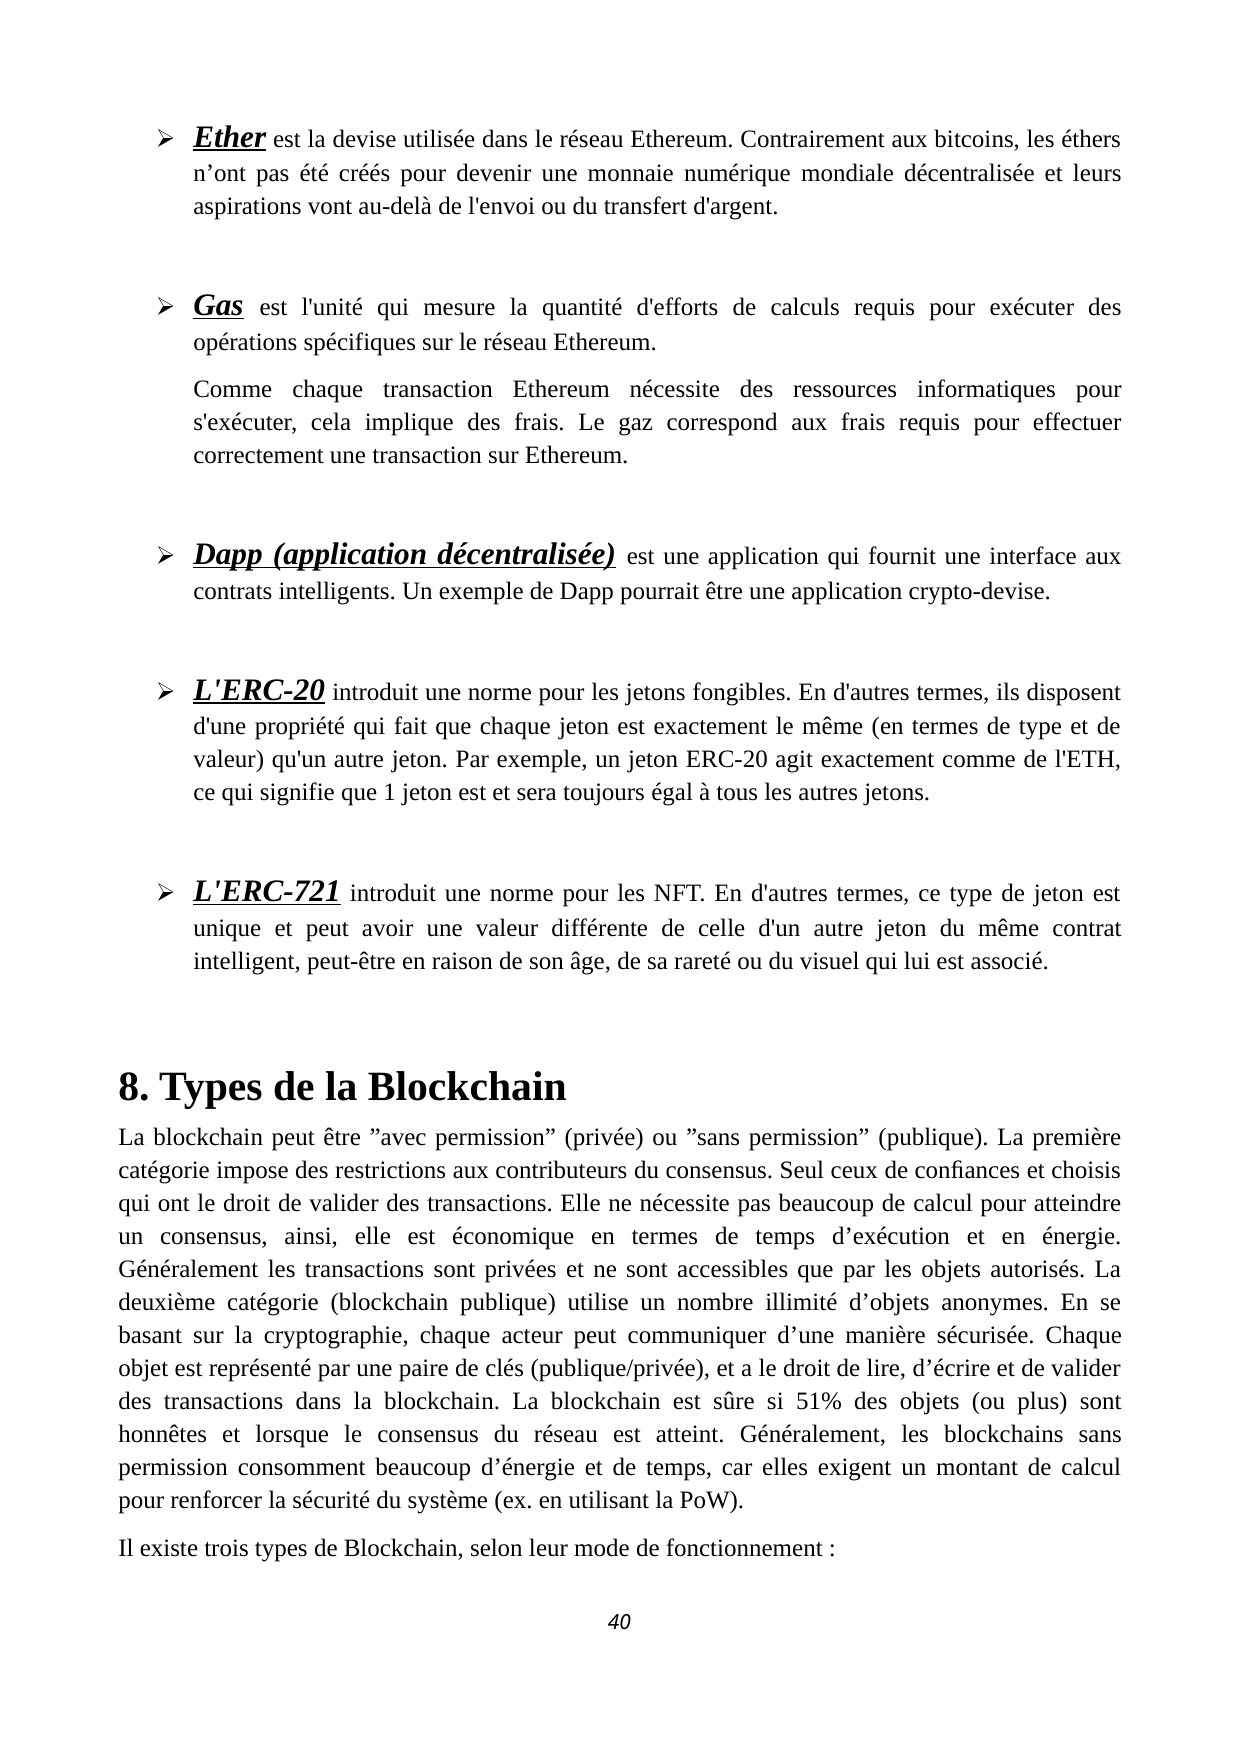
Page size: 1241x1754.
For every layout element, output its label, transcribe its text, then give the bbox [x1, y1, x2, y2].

list Comme chaque transaction Ethereum nécessite des ressources informatiques pour s'exécuter, cela implique des frais. Le gaz correspond aux frais requis pour effectuer correctement une transaction sur Ethereum. [156, 374, 1122, 469]
text La blockchain peut être ”avec permission” (privée) ou ”sans permission” (publique). La première catégorie impose des restrictions aux contributeurs du consensus. Seul ceux de conﬁances et choisis qui ont le droit de valider des transactions. Elle ne nécessite pas beaucoup de calcul pour atteindre un consensus, ainsi, elle est économique en termes de temps d’exécution et en énergie. Généralement les transactions sont privées et ne sont accessibles que par les objets autorisés. La deuxième catégorie (blockchain publique) utilise un nombre illimité d’objets anonymes. En se basant sur la cryptographie, chaque acteur peut communiquer d’une manière sécurisée. Chaque objet est représenté par une paire de clés (publique/privée), et a le droit de lire, d’écrire et de valider des transactions dans la blockchain. La blockchain est sûre si 51% des objets (ou plus) sont honnêtes et lorsque le consensus du réseau est atteint. Généralement, les blockchains sans permission consomment beaucoup d’énergie et de temps, car elles exigent un montant de calcul pour renforcer la sécurité du système (ex. en utilisant la PoW). [118, 1122, 1122, 1514]
list Ether est la devise utilisée dans le réseau Ethereum. Contrairement aux bitcoins, les éthers n’ont pas été créés pour devenir une monnaie numérique mondiale décentralisée et leurs aspirations vont au-delà de l'envoi ou du transfert d'argent. [156, 118, 1122, 220]
list L'ERC-721 introduit une norme pour les NFT. En d'autres termes, ce type de jeton est unique et peut avoir une valeur différente de celle d'un autre jeton du même contrat intelligent, peut-être en raison de son âge, de sa rareté ou du visuel qui lui est associé. [156, 872, 1122, 974]
subtitle 8. Types de la Blockchain [118, 1062, 1122, 1110]
list Dapp (application décentralisée) est une application qui fournit une interface aux contrats intelligents. Un exemple de Dapp pourrait être une application crypto-devise. [156, 536, 1122, 604]
list Gas est l'unité qui mesure la quantité d'efforts de calculs requis pour exécuter des opérations spécifiques sur le réseau Ethereum. [156, 287, 1122, 356]
text Il existe trois types de Blockchain, selon leur mode de fonctionnement : [118, 1533, 1122, 1562]
list L'ERC-20 introduit une norme pour les jetons fongibles. En d'autres termes, ils disposent d'une propriété qui fait que chaque jeton est exactement le même (en termes de type et de valeur) qu'un autre jeton. Par exemple, un jeton ERC-20 agit exactement comme de l'ETH, ce qui signifie que 1 jeton est et sera toujours égal à tous les autres jetons. [156, 671, 1122, 806]
